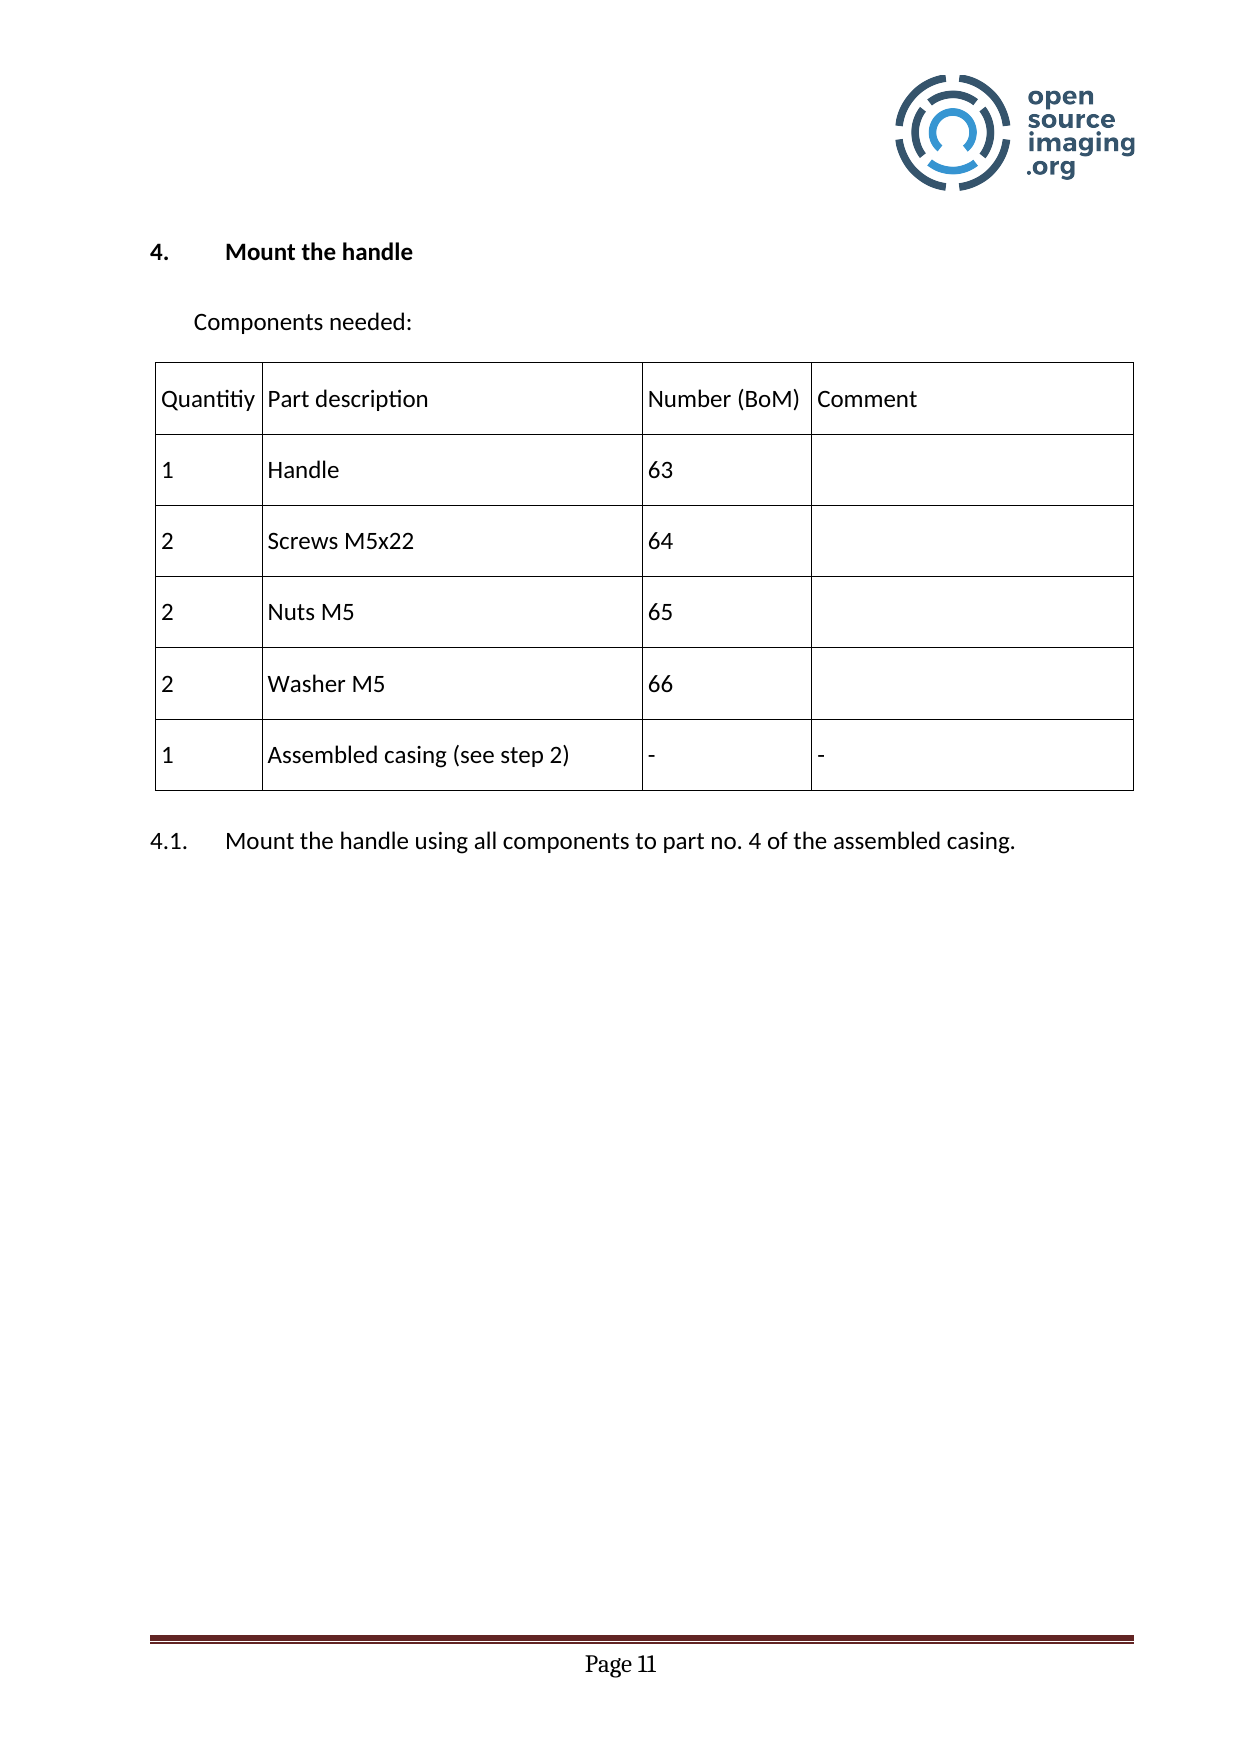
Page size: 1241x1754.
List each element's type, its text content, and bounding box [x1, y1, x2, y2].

table_header Number (BoM) [643, 363, 811, 433]
picture [895, 75, 1135, 191]
table_cell 2 [156, 577, 262, 647]
table_cell - [812, 720, 1133, 790]
table_cell [812, 435, 1133, 505]
table_cell 2 [156, 648, 262, 718]
table_cell 1 [156, 435, 262, 505]
table_header Quantitiy [156, 363, 262, 433]
table_cell Nuts M5 [263, 577, 642, 647]
list Mount the handle [150, 236, 1134, 267]
table_cell 66 [643, 648, 811, 718]
table_cell 1 [156, 720, 262, 790]
list Mount the handle using all components to part no. 4 of the assembled casing. [150, 825, 1134, 855]
table_cell 65 [643, 577, 811, 647]
table_cell [812, 577, 1133, 647]
table_cell [812, 648, 1133, 718]
table_cell [812, 506, 1133, 576]
table_cell 64 [643, 506, 811, 576]
table_cell Assembled casing (see step 2) [263, 720, 642, 790]
table_cell 63 [643, 435, 811, 505]
list Components needed: [150, 306, 1134, 337]
table_cell 2 [156, 506, 262, 576]
table_header Part description [263, 363, 642, 433]
table_cell Washer M5 [263, 648, 642, 718]
table_cell - [643, 720, 811, 790]
table_cell Screws M5x22 [263, 506, 642, 576]
table_cell Handle [263, 435, 642, 505]
table_header Comment [812, 363, 1133, 433]
